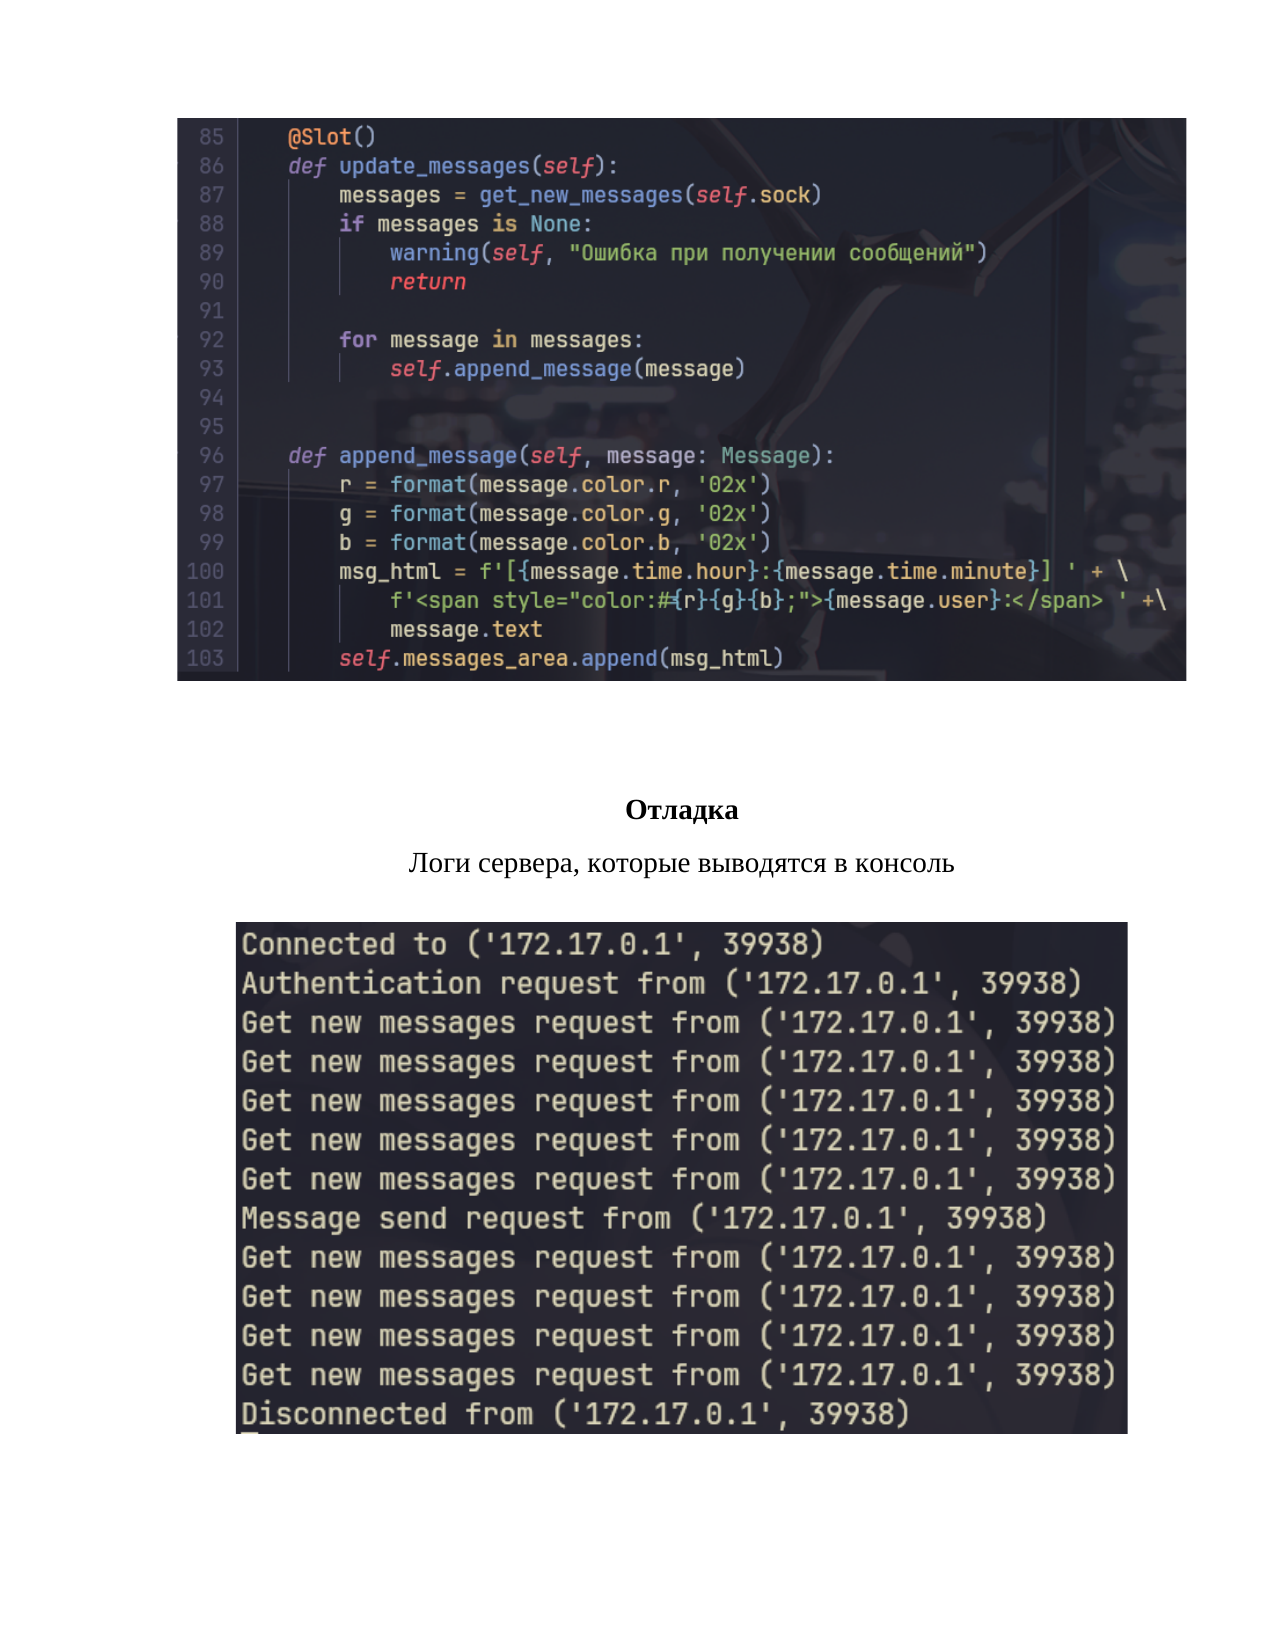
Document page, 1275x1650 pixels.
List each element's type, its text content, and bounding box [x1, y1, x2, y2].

text Логи сервера, которые выводятся в консоль [177, 845, 1186, 878]
text Отладка [177, 792, 1186, 825]
picture [235, 922, 1128, 1434]
picture [177, 118, 1187, 681]
